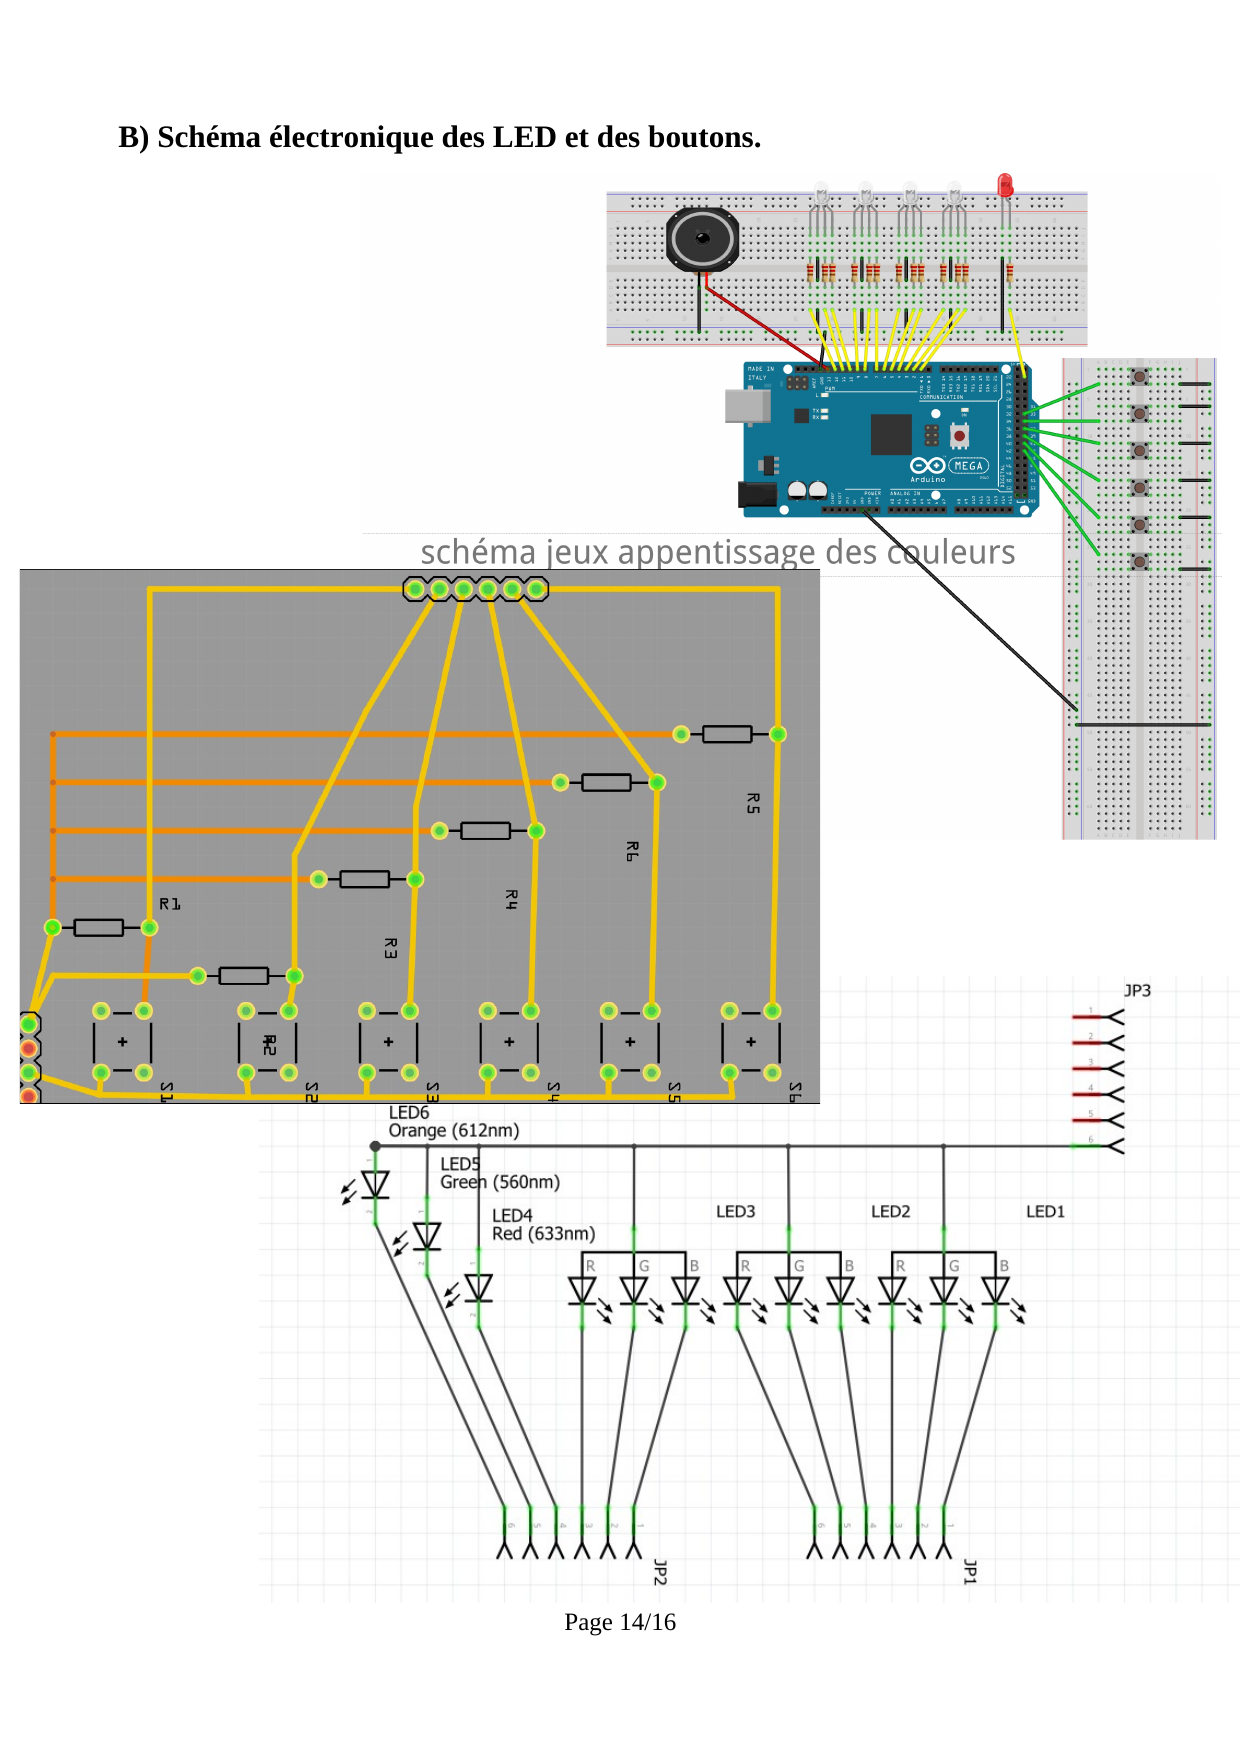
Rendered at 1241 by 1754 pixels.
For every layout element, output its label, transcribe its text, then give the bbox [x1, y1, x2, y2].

picture [19, 173, 1240, 1603]
subtitle B) Schéma électronique des LED et des boutons. [118, 118, 1122, 154]
